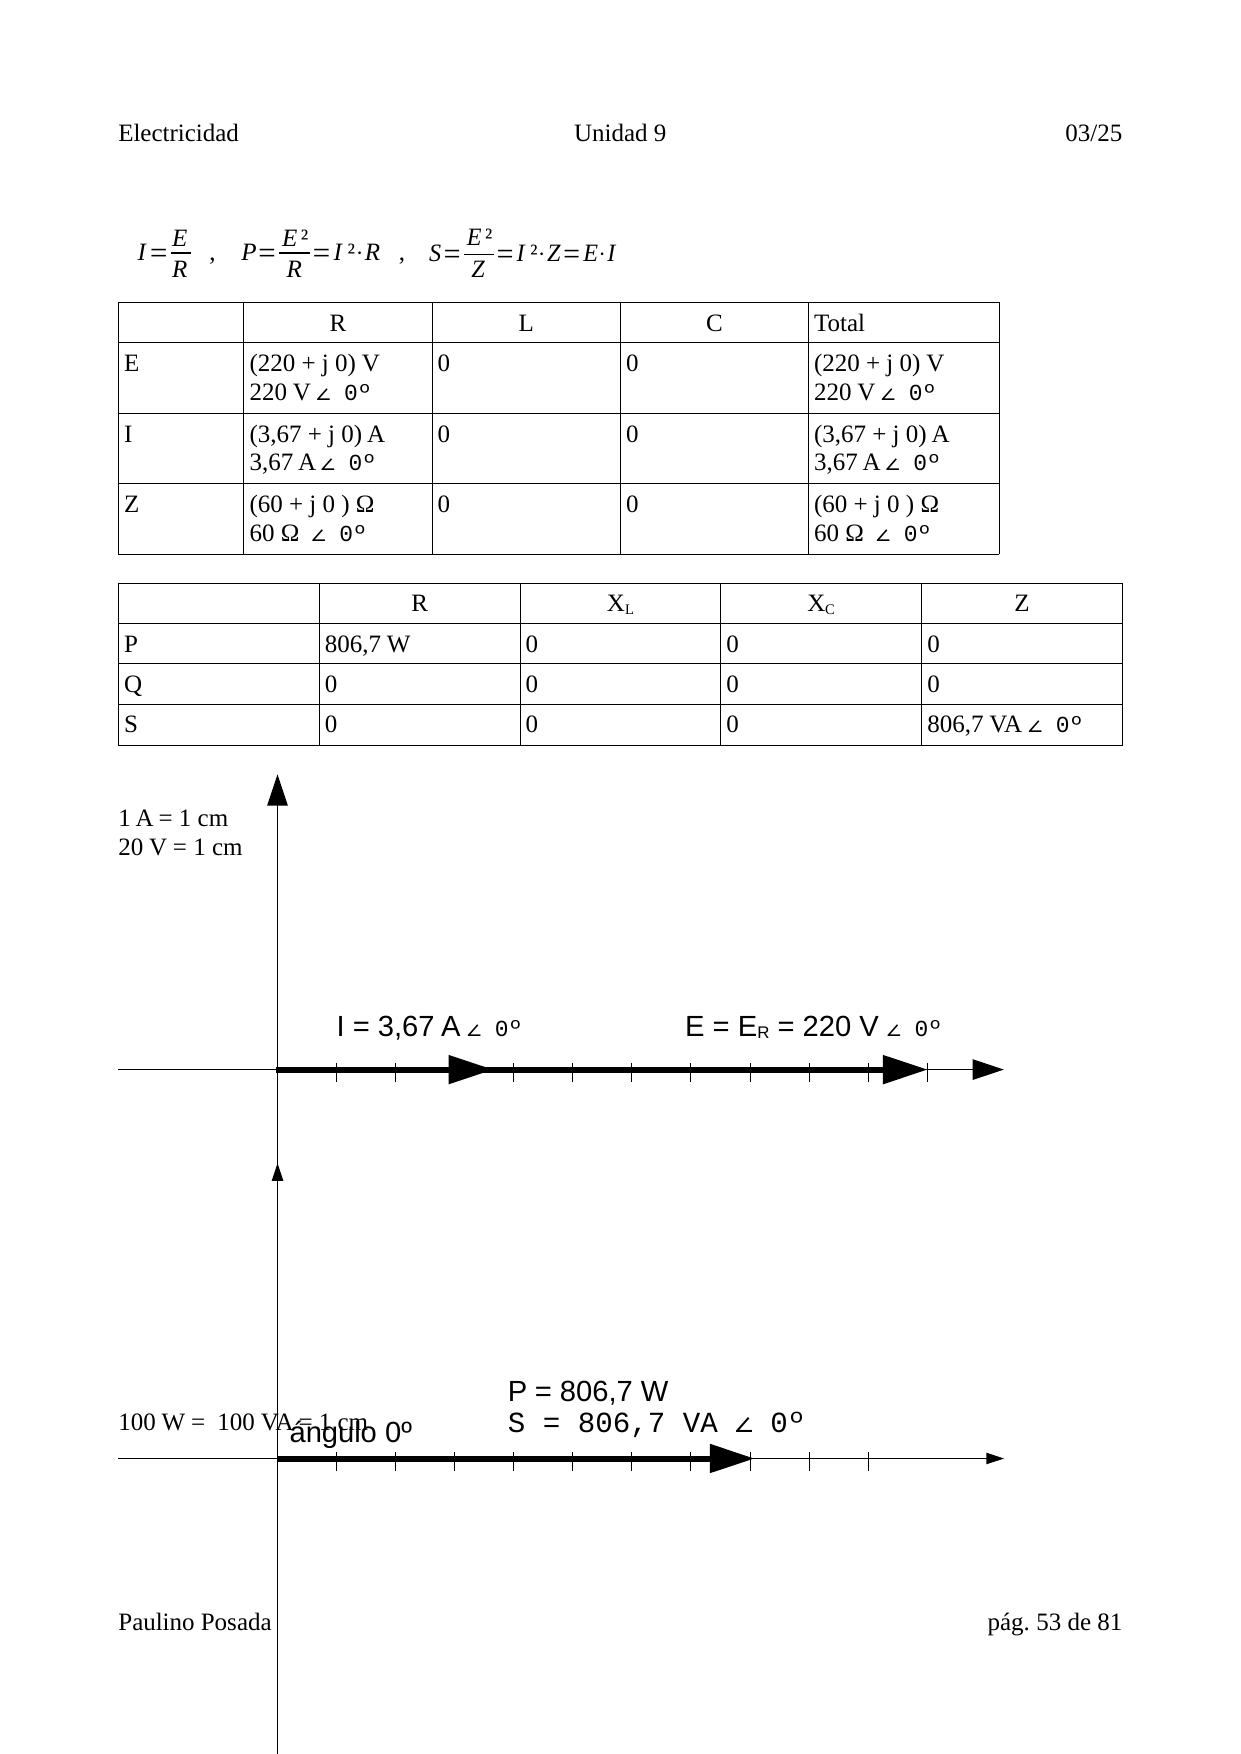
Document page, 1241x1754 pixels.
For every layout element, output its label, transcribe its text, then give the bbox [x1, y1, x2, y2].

table_header R [320, 584, 520, 623]
table_cell (3,67 + j 0) A 3,67 A ∠ 0º [244, 414, 432, 483]
table_cell 0 [922, 624, 1122, 663]
table_header C [621, 303, 808, 342]
table_cell 0 [721, 664, 921, 704]
table_cell (60 + j 0 ) Ω 60 Ω ∠ 0º [244, 484, 432, 554]
table_cell 0 [521, 705, 720, 745]
table_header R [244, 303, 432, 342]
table_cell 0 [621, 343, 808, 413]
table_cell 806,7 VA ∠ 0º [922, 705, 1122, 745]
text 20 V = 1 cm [118, 832, 277, 861]
table_header XC [721, 584, 921, 623]
table_header [119, 584, 319, 623]
table_cell 0 [621, 414, 808, 483]
table_cell 0 [721, 705, 921, 745]
table_cell I [119, 414, 243, 483]
text 1 A = 1 cm [118, 803, 277, 832]
table_cell 0 [521, 664, 720, 704]
table_cell 0 [433, 484, 620, 554]
table_cell 0 [320, 664, 520, 704]
table_header Total [809, 303, 999, 342]
text 100 W = 100 VA = 1 cm [278, 1407, 1122, 1436]
table_cell S [119, 705, 319, 745]
table_header [119, 303, 243, 342]
table_cell P [119, 624, 319, 663]
text [278, 803, 1122, 832]
table_cell E [119, 343, 243, 413]
table_header L [433, 303, 620, 342]
table_cell 0 [621, 484, 808, 554]
table_cell (3,67 + j 0) A 3,67 A ∠ 0º [809, 414, 999, 483]
table_cell 0 [521, 624, 720, 663]
table_cell 0 [922, 664, 1122, 704]
table_cell 806,7 W [320, 624, 520, 663]
text , , [118, 224, 1122, 283]
table_cell 0 [721, 624, 921, 663]
table_cell 0 [320, 705, 520, 745]
table_cell Z [119, 484, 243, 554]
table_header Z [922, 584, 1122, 623]
table_header XL [521, 584, 720, 623]
text [278, 832, 1122, 861]
table_cell 0 [433, 343, 620, 413]
table_cell Q [119, 664, 319, 704]
text 100 W = 100 VA = 1 cm [118, 1407, 277, 1436]
table_cell 0 [433, 414, 620, 483]
table_cell (220 + j 0) V 220 V ∠ 0º [244, 343, 432, 413]
table_cell (220 + j 0) V 220 V ∠ 0º [809, 343, 999, 413]
table_cell (60 + j 0 ) Ω 60 Ω ∠ 0º [809, 484, 999, 554]
